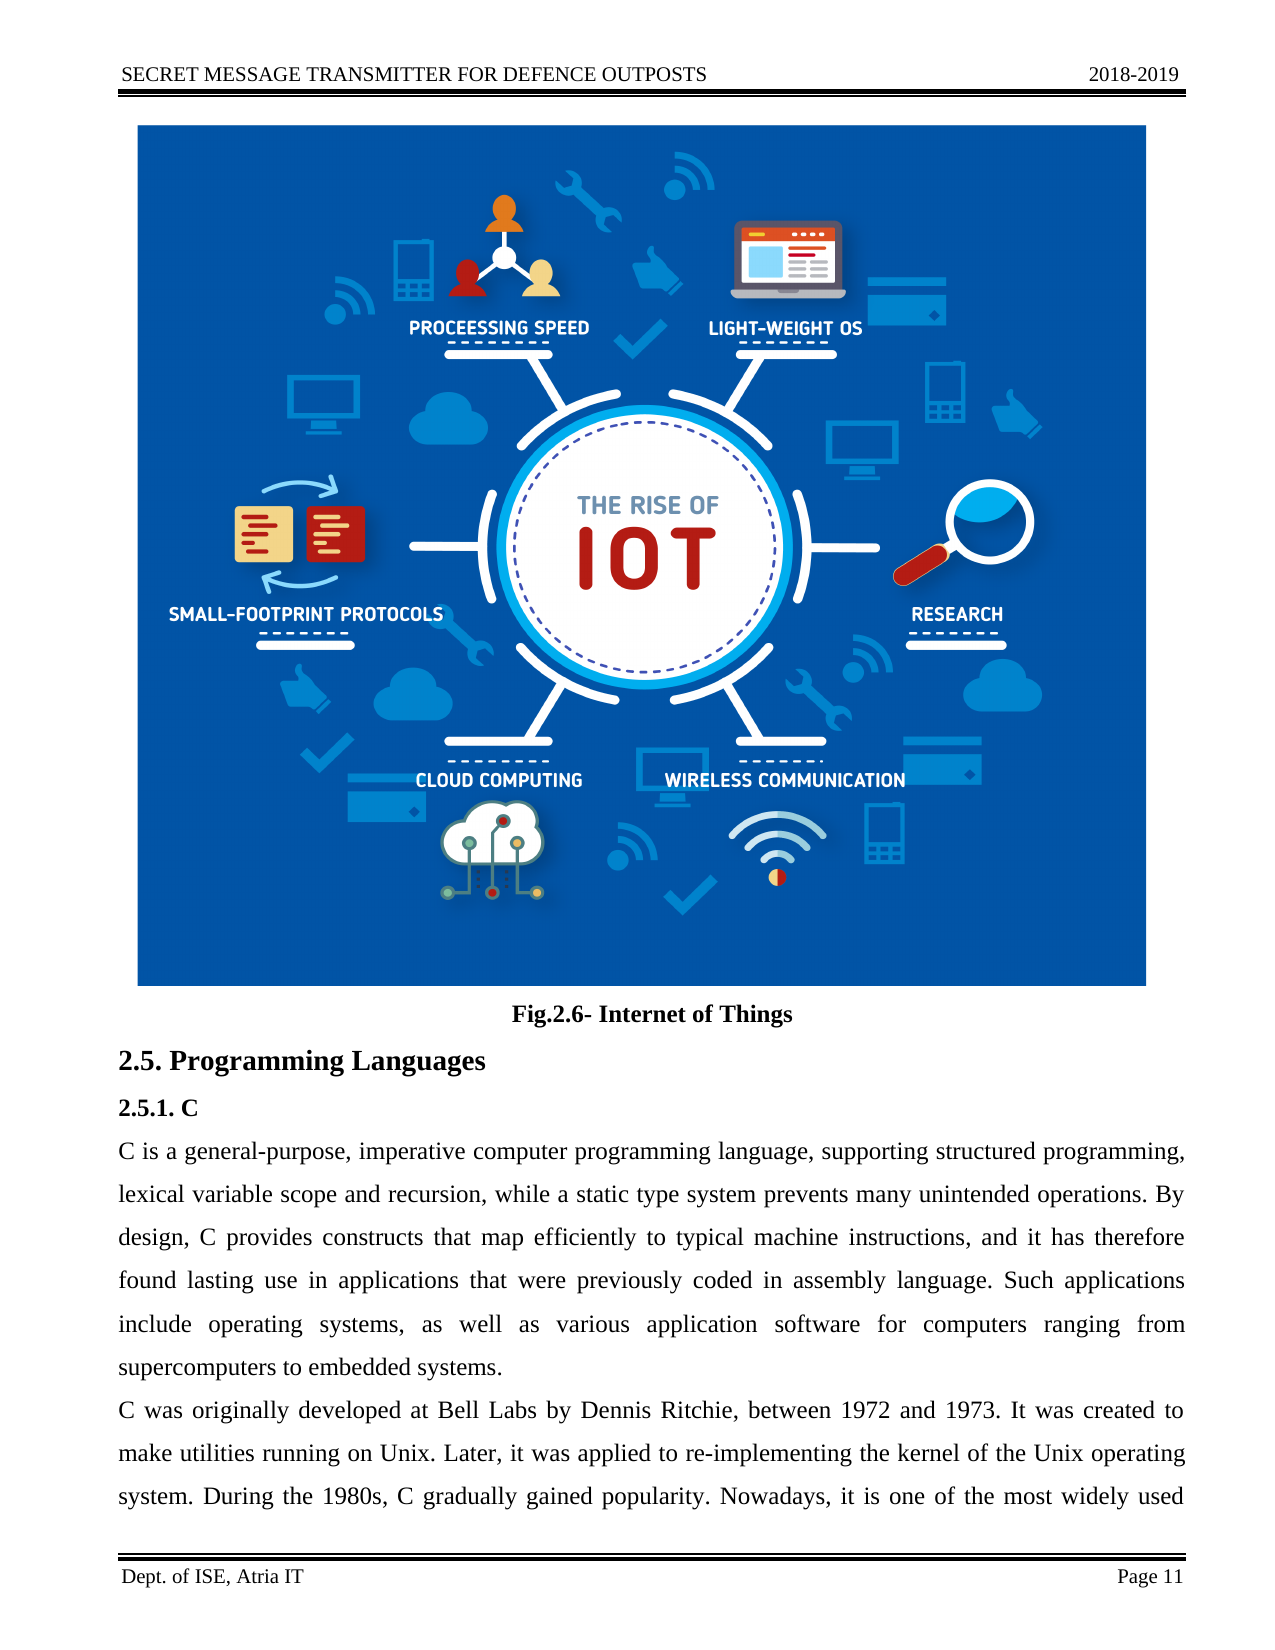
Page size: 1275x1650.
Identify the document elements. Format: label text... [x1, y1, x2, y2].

text C is a general-purpose, imperative computer programming language, supporting structured programming, lexical variable scope and recursion, while a static type system prevents many unintended operations. By design, C provides constructs that map efficiently to typical machine instructions, and it has therefore found lasting use in applications that were previously coded in assembly language. Such applications include operating systems, as well as various application software for computers ranging from supercomputers to embedded systems. [118, 1136, 1186, 1381]
text 2.5. Programming Languages [118, 1043, 1186, 1076]
text Fig.2.6- Internet of Things [118, 124, 1186, 1028]
picture [137, 125, 1147, 986]
text 2.5.1. C [118, 1093, 1186, 1122]
text C was originally developed at Bell Labs by Dennis Ritchie, between 1972 and 1973. It was created to make utilities running on Unix. Later, it was applied to re-implementing the kernel of the Unix operating system. During the 1980s, C gradually gained popularity. Nowadays, it is one of the most widely used [118, 1395, 1186, 1510]
